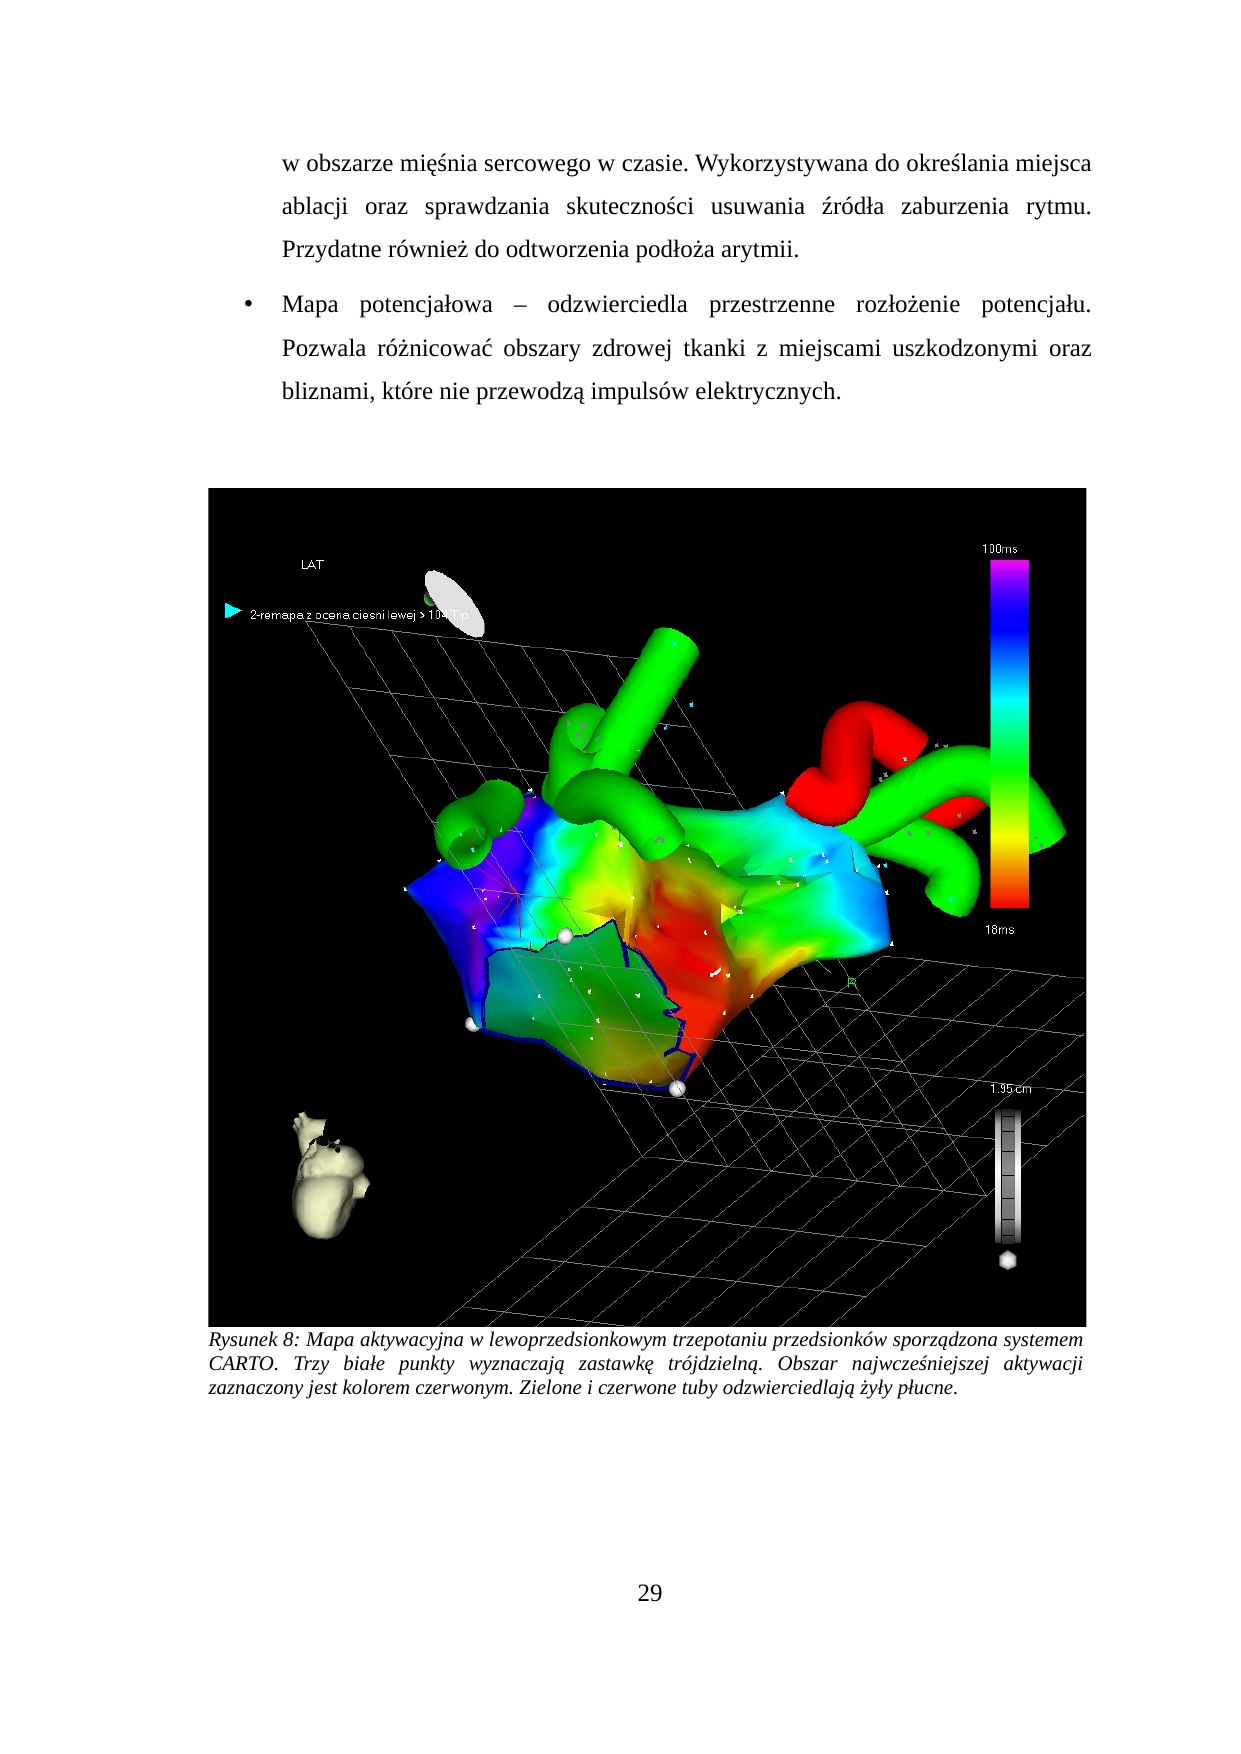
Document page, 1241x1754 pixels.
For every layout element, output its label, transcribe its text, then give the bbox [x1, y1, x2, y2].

list Rysunek 8: Mapa aktywacyjna w lewoprzedsionkowym trzepotaniu przedsionków sporządzona systemem CARTO. Trzy białe punkty wyznaczają zastawkę trójdzielną. Obszar najwcześniejszej aktywacji zaznaczony jest kolorem czerwonym. Zielone i czerwone tuby odzwierciedlają żyły płucne. [208, 1327, 1086, 1399]
list Mapa potencjałowa – odzwierciedla przestrzenne rozłożenie potencjału. Pozwala różnicować obszary zdrowej tkanki z miejscami uszkodzonymi oraz bliznami, które nie przewodzą impulsów elektrycznych. [244, 289, 1093, 404]
list w obszarze mięśnia sercowego w czasie. Wykorzystywana do określania miejsca ablacji oraz sprawdzania skuteczności usuwania źródła zaburzenia rytmu. Przydatne również do odtworzenia podłoża arytmii. [244, 148, 1093, 263]
picture [208, 488, 1087, 1327]
